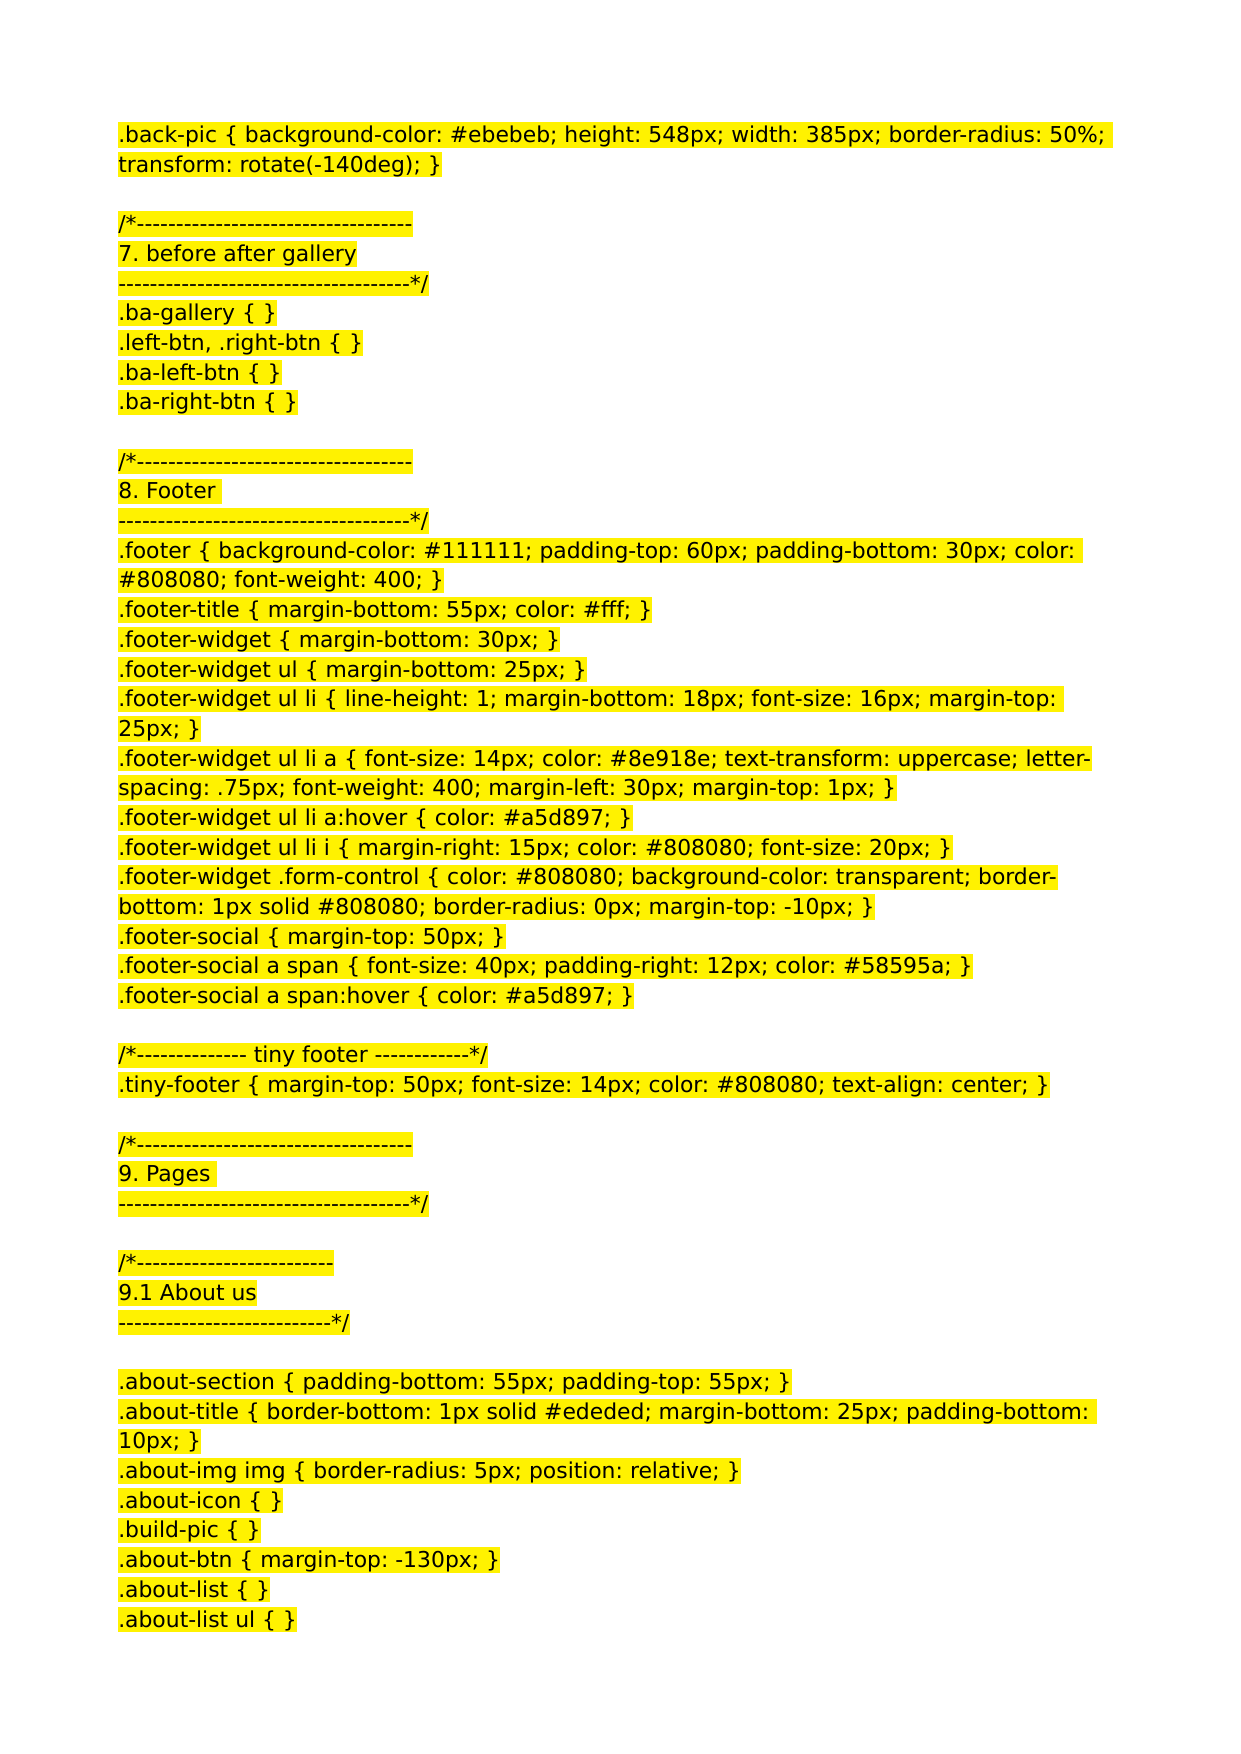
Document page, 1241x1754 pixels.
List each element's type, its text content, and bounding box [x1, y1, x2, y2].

text .back-pic { background-color: #ebebeb; height: 548px; width: 385px; border-radius: 50%; transform: rotate(-140deg); } [118, 118, 1122, 177]
text .footer { background-color: #111111; padding-top: 60px; padding-bottom: 30px; color: #808080; font-weight: 400; } [118, 534, 1122, 593]
text .build-pic { } [118, 1513, 1122, 1543]
text .footer-widget ul li { line-height: 1; margin-bottom: 18px; font-size: 16px; margin-top: 25px; } [118, 682, 1122, 742]
text .about-title { border-bottom: 1px solid #ededed; margin-bottom: 25px; padding-bottom: 10px; } [118, 1395, 1122, 1454]
text 9.1 About us [118, 1276, 1122, 1306]
text .tiny-footer { margin-top: 50px; font-size: 14px; color: #808080; text-align: center; } [118, 1068, 1122, 1098]
text .ba-left-btn { } [118, 356, 1122, 385]
text .footer-widget ul li a { font-size: 14px; color: #8e918e; text-transform: uppercase; letter-spacing: .75px; font-weight: 400; margin-left: 30px; margin-top: 1px; } [118, 742, 1122, 801]
text .ba-right-btn { } [118, 385, 1122, 415]
text .footer-social { margin-top: 50px; } [118, 920, 1122, 949]
text /*----------------------------------- [118, 1127, 1122, 1157]
text .footer-social a span:hover { color: #a5d897; } [118, 979, 1122, 1009]
text 8. Footer [118, 474, 1122, 504]
text .footer-widget ul li a:hover { color: #a5d897; } [118, 801, 1122, 831]
text .footer-widget .form-control { color: #808080; background-color: transparent; border-bottom: 1px solid #808080; border-radius: 0px; margin-top: -10px; } [118, 860, 1122, 920]
text .footer-widget { margin-bottom: 30px; } [118, 623, 1122, 652]
text .about-list { } [118, 1573, 1122, 1602]
text .about-btn { margin-top: -130px; } [118, 1543, 1122, 1573]
text /*-------------- tiny footer ------------*/ [118, 1038, 1122, 1068]
text .footer-social a span { font-size: 40px; padding-right: 12px; color: #58595a; } [118, 949, 1122, 979]
text .left-btn, .right-btn { } [118, 326, 1122, 356]
text /*----------------------------------- [118, 207, 1122, 237]
text .footer-widget ul { margin-bottom: 25px; } [118, 652, 1122, 682]
text /*----------------------------------- [118, 445, 1122, 474]
text .about-img img { border-radius: 5px; position: relative; } [118, 1454, 1122, 1484]
text ---------------------------*/ [118, 1306, 1122, 1335]
text .ba-gallery { } [118, 296, 1122, 326]
text -------------------------------------*/ [118, 267, 1122, 296]
text -------------------------------------*/ [118, 1187, 1122, 1217]
text 9. Pages [118, 1157, 1122, 1187]
text .about-list ul { } [118, 1602, 1122, 1632]
text .footer-widget ul li i { margin-right: 15px; color: #808080; font-size: 20px; } [118, 831, 1122, 860]
text -------------------------------------*/ [118, 504, 1122, 534]
text .footer-title { margin-bottom: 55px; color: #fff; } [118, 593, 1122, 623]
text .about-icon { } [118, 1484, 1122, 1513]
text .about-section { padding-bottom: 55px; padding-top: 55px; } [118, 1365, 1122, 1395]
text 7. before after gallery [118, 237, 1122, 267]
text /*------------------------- [118, 1246, 1122, 1276]
